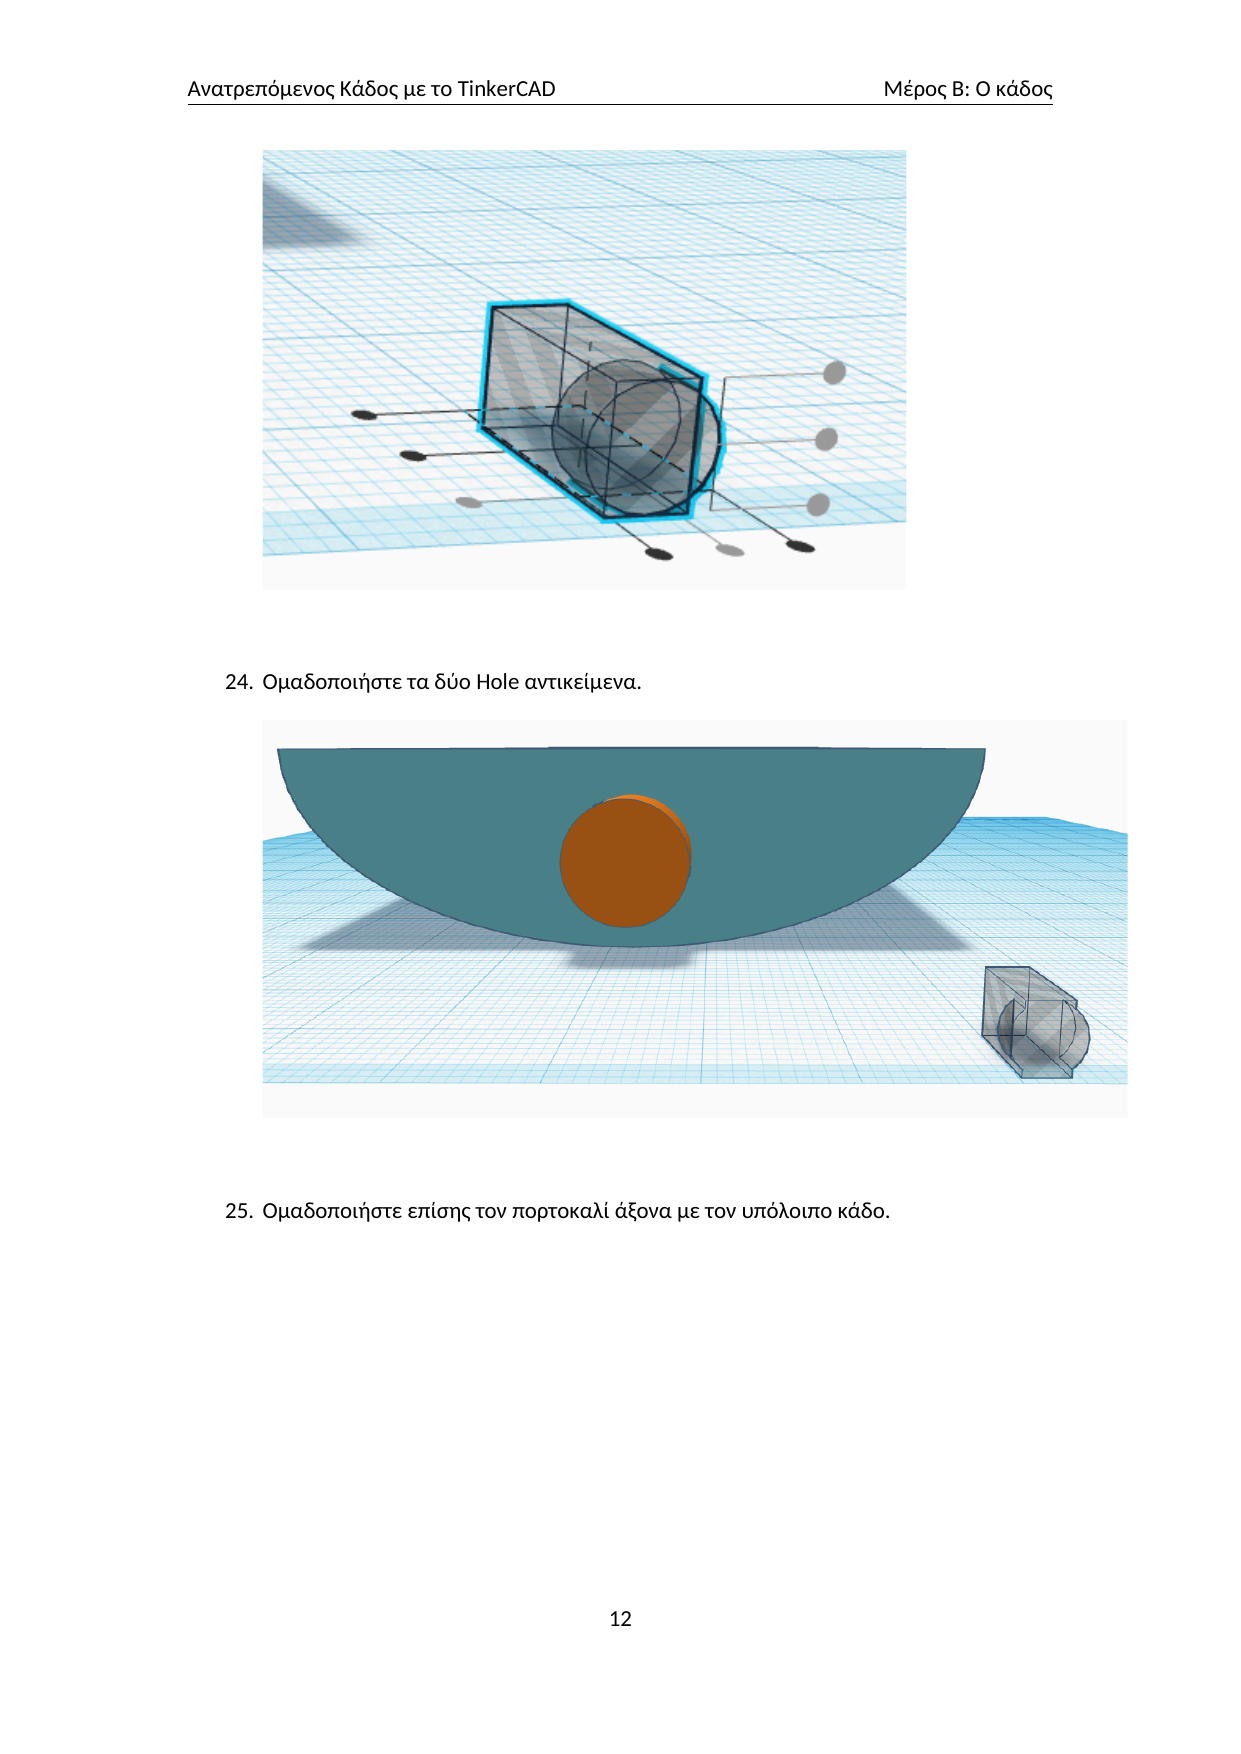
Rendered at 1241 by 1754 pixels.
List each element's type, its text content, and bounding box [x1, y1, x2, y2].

list Ομαδοποιήστε επίσης τον πορτοκαλί άξονα με τον υπόλοιπο κάδο. [225, 1196, 1053, 1224]
list Ομαδοποιήστε τα δύο Hole αντικείμενα. [225, 667, 1053, 695]
